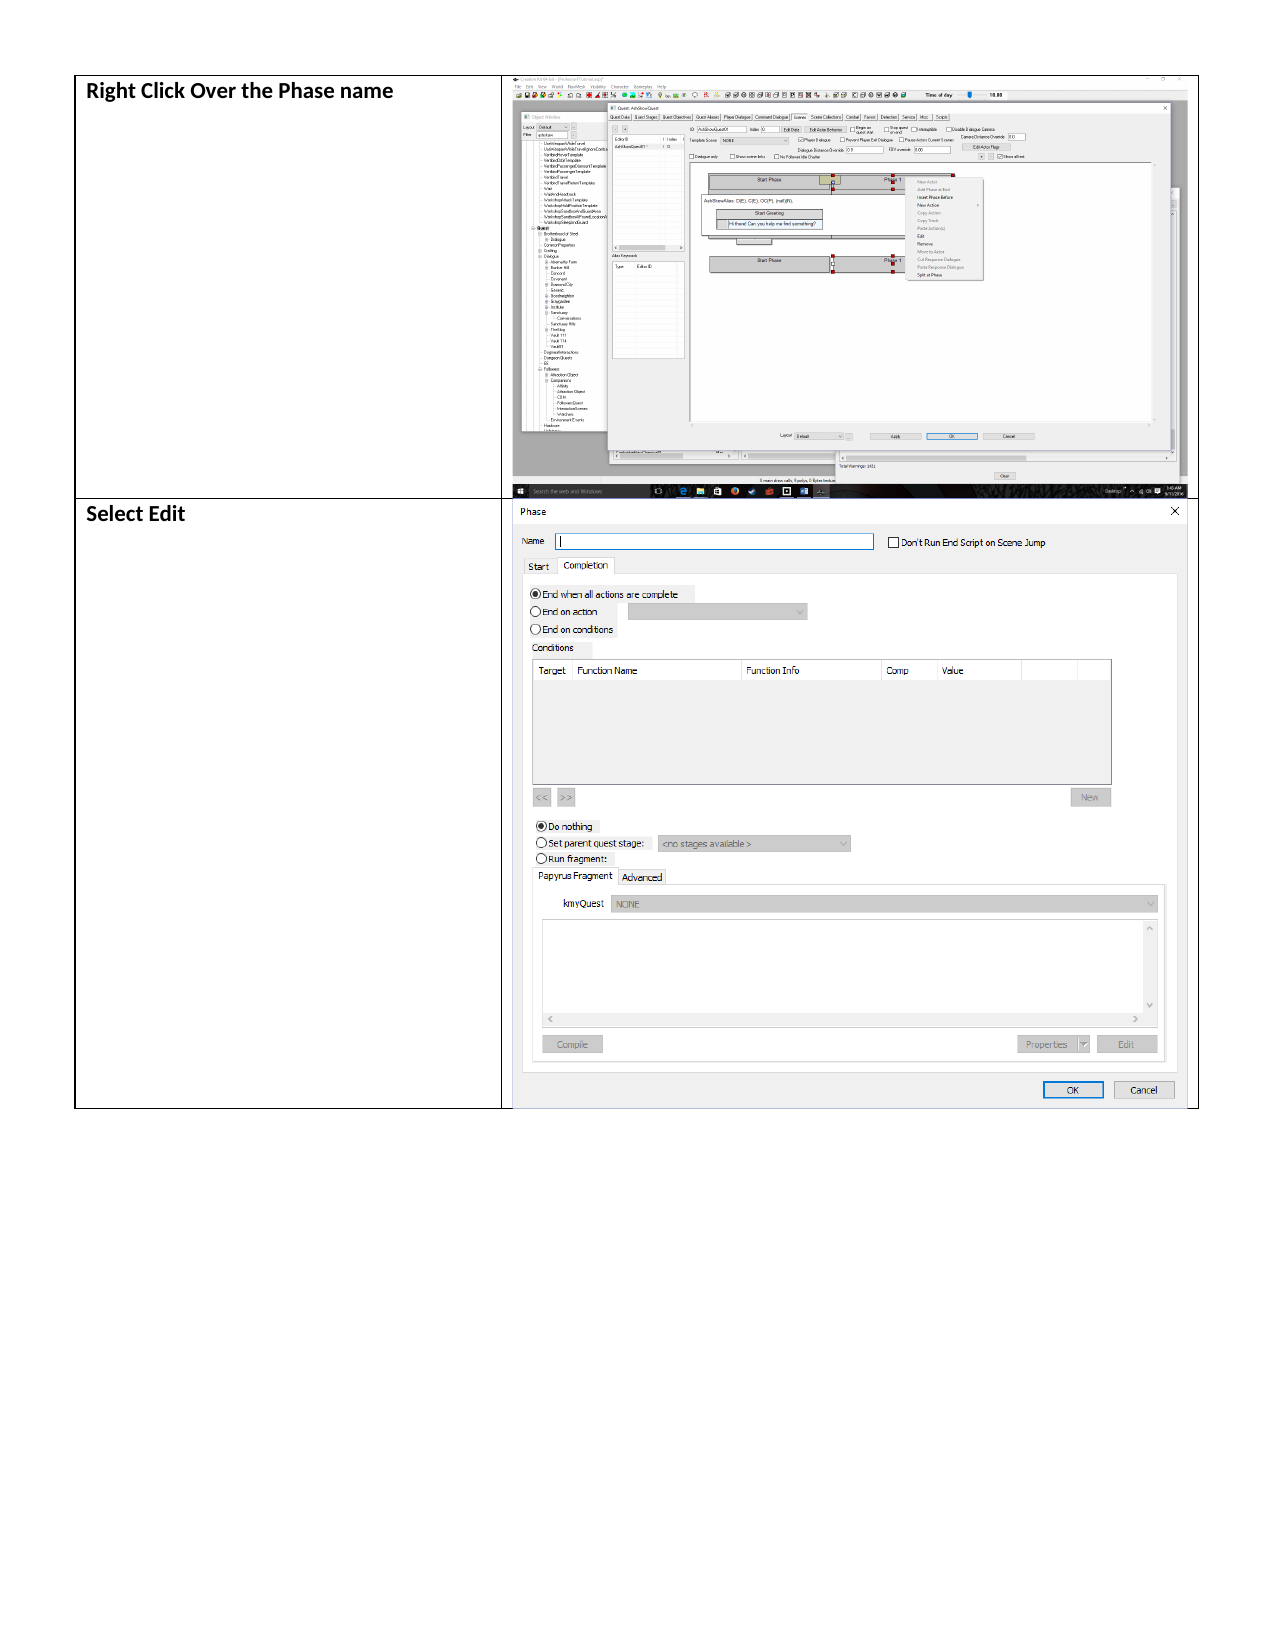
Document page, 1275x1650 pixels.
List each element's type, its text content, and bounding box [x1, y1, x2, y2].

table_cell Right Click Over the Phase name [76, 76, 501, 498]
table_cell [502, 499, 512, 1108]
table_cell [1188, 499, 1198, 1108]
table_cell [1188, 76, 1198, 498]
table_cell [502, 76, 512, 498]
table_cell Select Edit [76, 499, 501, 1108]
